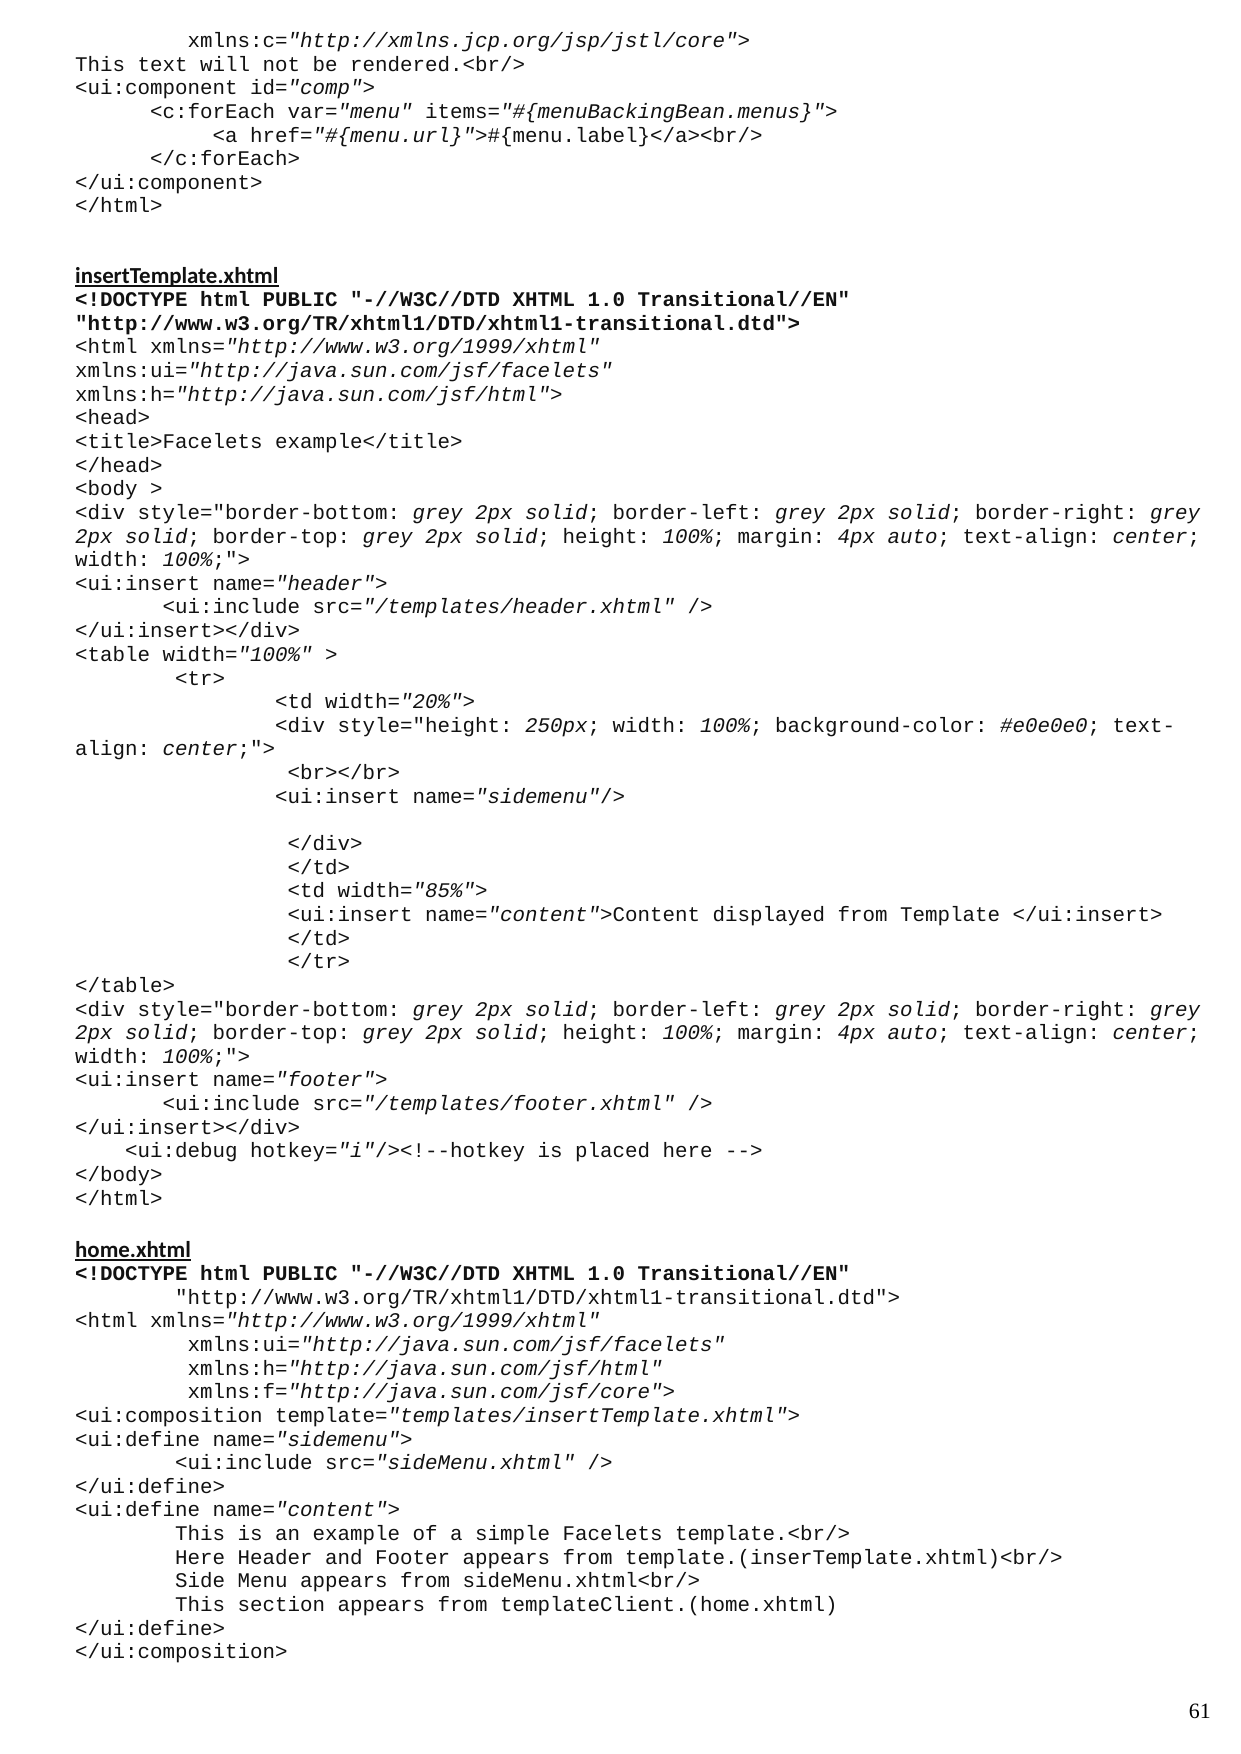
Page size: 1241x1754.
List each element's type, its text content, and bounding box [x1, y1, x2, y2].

text <html xmlns="http://www.w3.org/1999/xhtml" [75, 336, 1211, 360]
text This section appears from templateClient.(home.xhtml) [75, 1594, 1211, 1618]
text </body> [75, 1164, 1211, 1188]
text </tr> [75, 951, 1211, 975]
text <ui:define name="content"> [75, 1499, 1211, 1523]
text <a href="#{menu.url}">#{menu.label}</a><br/> [75, 124, 1211, 148]
text <div style="border-bottom: grey 2px solid; border-left: grey 2px solid; border-right: grey 2px solid; border-top: grey 2px solid; height: 100%; margin: 4px auto; text-align: center; width: 100%;"> [75, 998, 1211, 1069]
text This text will not be rendered.<br/> [75, 54, 1211, 77]
text <html xmlns="http://www.w3.org/1999/xhtml" [75, 1310, 1211, 1334]
text <br></br> [75, 762, 1211, 786]
text <title>Facelets example</title> [75, 431, 1211, 455]
text <head> [75, 407, 1211, 431]
text <div style="border-bottom: grey 2px solid; border-left: grey 2px solid; border-right: grey 2px solid; border-top: grey 2px solid; height: 100%; margin: 4px auto; text-align: center; width: 100%;"> [75, 502, 1211, 573]
text xmlns:c="http://xmlns.jcp.org/jsp/jstl/core"> [75, 30, 1211, 54]
text </ui:define> [75, 1618, 1211, 1641]
text <ui:debug hotkey="i"/><!--hotkey is placed here --> [75, 1140, 1211, 1164]
text <ui:insert name="header"> [75, 573, 1211, 597]
text </table> [75, 975, 1211, 998]
text <ui:component id="comp"> [75, 77, 1211, 101]
text </ui:component> [75, 172, 1211, 196]
text Side Menu appears from sideMenu.xhtml<br/> [75, 1570, 1211, 1594]
text <div style="height: 250px; width: 100%; background-color: #e0e0e0; text-align: center;"> [75, 715, 1211, 762]
text </html> [75, 1188, 1211, 1211]
text insertTemplate.xhtml [75, 261, 1211, 289]
text <ui:define name="sidemenu"> [75, 1428, 1211, 1452]
text </td> [75, 928, 1211, 951]
text </html> [75, 196, 1211, 219]
text <ui:insert name="sidemenu"/> [75, 786, 1211, 809]
text </td> [75, 857, 1211, 880]
text xmlns:h="http://java.sun.com/jsf/html"> [75, 384, 1211, 407]
text home.xhtml [75, 1235, 1211, 1263]
text <ui:insert name="footer"> [75, 1069, 1211, 1093]
text <td width="85%"> [75, 880, 1211, 904]
text <c:forEach var="menu" items="#{menuBackingBean.menus}"> [75, 101, 1211, 124]
text </ui:composition> [75, 1641, 1211, 1665]
text </ui:insert></div> [75, 620, 1211, 644]
text </head> [75, 455, 1211, 478]
text <ui:include src="sideMenu.xhtml" /> [75, 1452, 1211, 1476]
text </div> [75, 833, 1211, 857]
text <body > [75, 478, 1211, 502]
text <table width="100%" > [75, 644, 1211, 667]
text <!DOCTYPE html PUBLIC "-//W3C//DTD XHTML 1.0 Transitional//EN" [75, 1263, 1211, 1287]
text "http://www.w3.org/TR/xhtml1/DTD/xhtml1-transitional.dtd"> [75, 1287, 1211, 1310]
text <td width="20%"> [75, 691, 1211, 715]
text <ui:include src="/templates/footer.xhtml" /> [75, 1093, 1211, 1117]
text xmlns:f="http://java.sun.com/jsf/core"> [75, 1381, 1211, 1405]
text xmlns:h="http://java.sun.com/jsf/html" [75, 1358, 1211, 1381]
text <ui:include src="/templates/header.xhtml" /> [75, 597, 1211, 620]
text <tr> [75, 667, 1211, 691]
text <ui:insert name="content">Content displayed from Template </ui:insert> [75, 904, 1211, 928]
text xmlns:ui="http://java.sun.com/jsf/facelets" [75, 1334, 1211, 1358]
text Here Header and Footer appears from template.(inserTemplate.xhtml)<br/> [75, 1547, 1211, 1570]
text <ui:composition template="templates/insertTemplate.xhtml"> [75, 1405, 1211, 1428]
text xmlns:ui="http://java.sun.com/jsf/facelets" [75, 360, 1211, 384]
text </ui:define> [75, 1476, 1211, 1499]
text <!DOCTYPE html PUBLIC "-//W3C//DTD XHTML 1.0 Transitional//EN" "http://www.w3.org/TR/xhtml1/DTD/xhtml1-transitional.dtd"> [75, 289, 1211, 336]
text </c:forEach> [75, 148, 1211, 172]
text </ui:insert></div> [75, 1117, 1211, 1140]
text This is an example of a simple Facelets template.<br/> [75, 1523, 1211, 1547]
